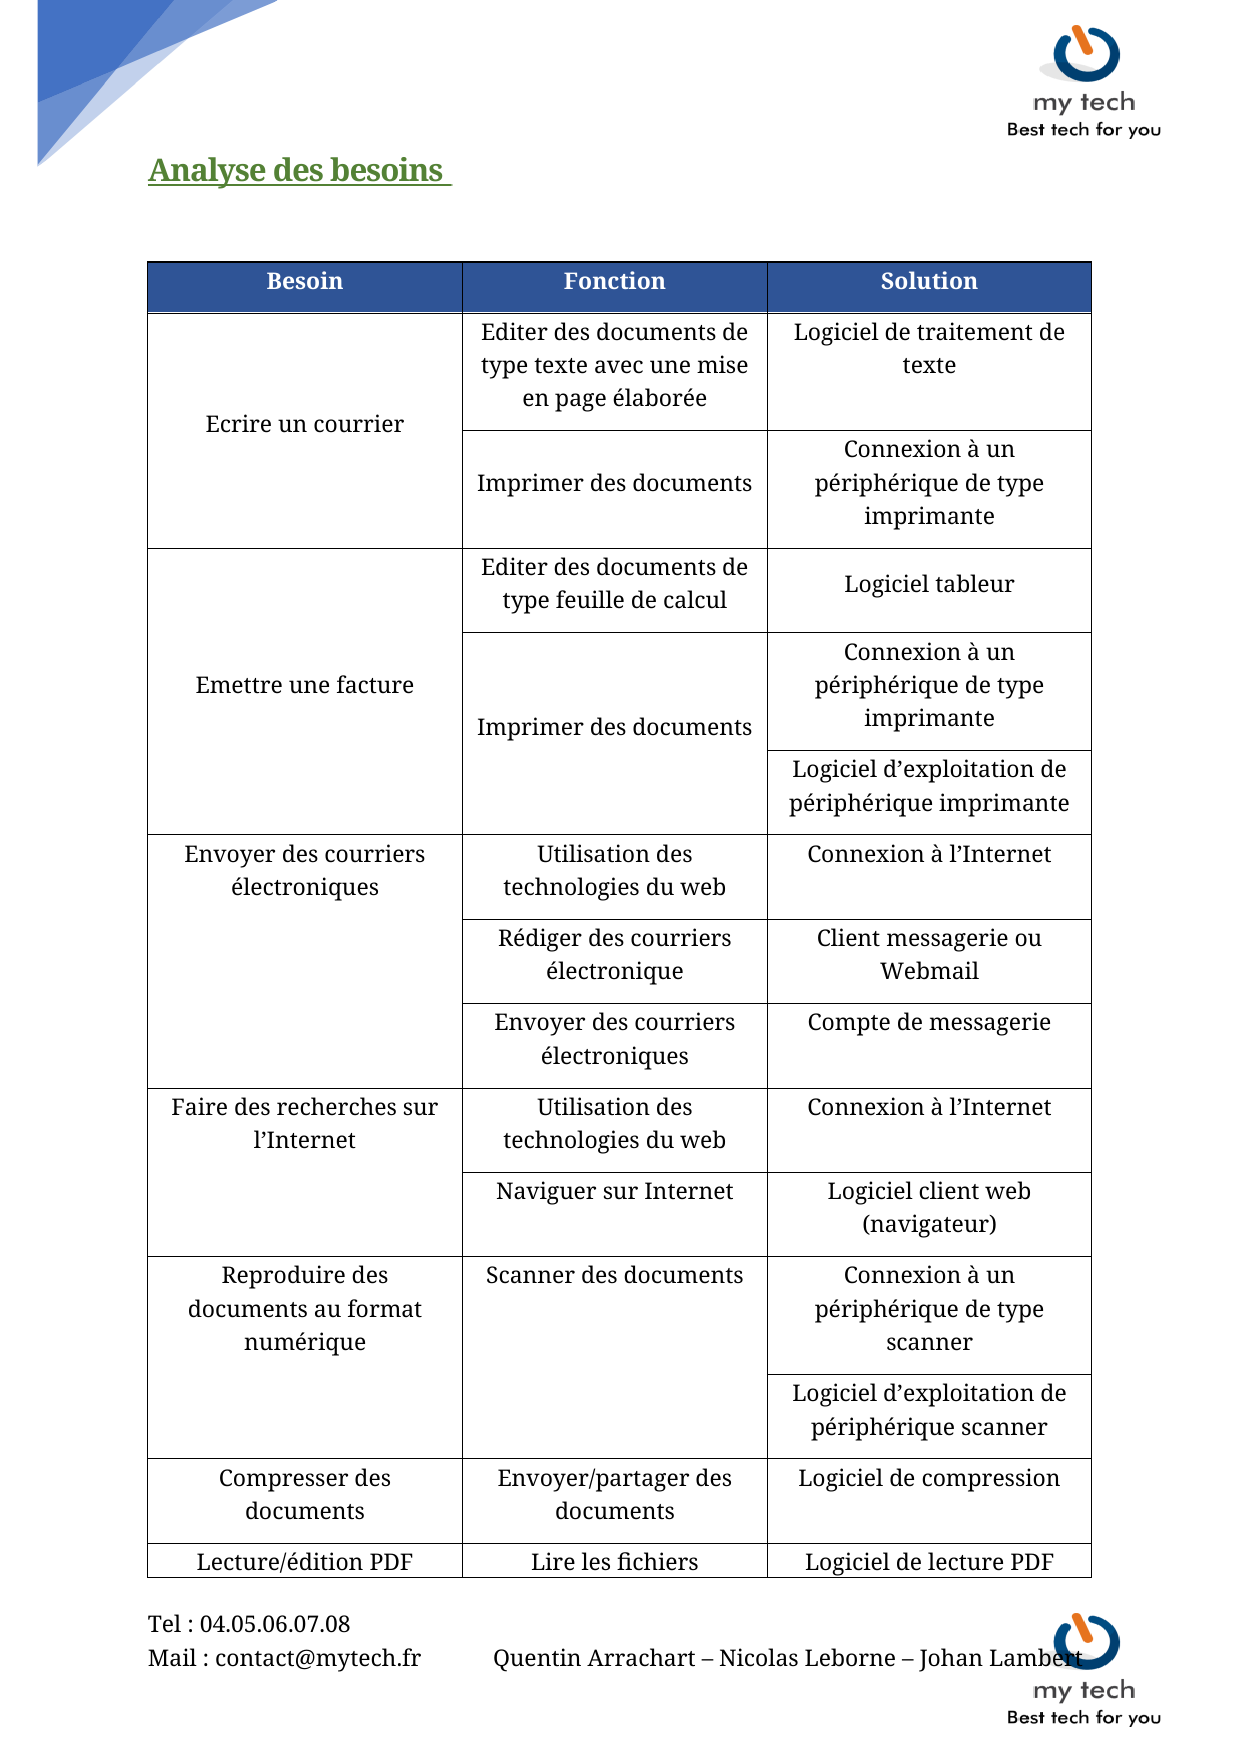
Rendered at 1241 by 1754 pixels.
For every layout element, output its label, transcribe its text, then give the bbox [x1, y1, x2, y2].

table_cell Logiciel client web (navigateur) [768, 1173, 1091, 1256]
table_header Besoin [148, 263, 462, 312]
table_cell Utilisation des technologies du web [463, 835, 767, 919]
text Analyse des besoins [148, 148, 1093, 190]
table_cell Editer des documents de type feuille de calcul [463, 549, 767, 632]
table_cell Connexion à un périphérique de type imprimante [768, 431, 1091, 548]
table_cell Logiciel d’exploitation de périphérique scanner [768, 1375, 1091, 1458]
table_cell Logiciel de traitement de texte [768, 314, 1091, 430]
table_cell Ecrire un courrier [148, 314, 462, 548]
table_cell Imprimer des documents [463, 431, 767, 548]
table_cell Lecture/édition PDF [148, 1544, 462, 1577]
table_cell Compresser des documents [148, 1459, 462, 1543]
table_cell Envoyer des courriers électroniques [148, 835, 462, 1087]
table_header Fonction [463, 263, 767, 312]
table_cell Connexion à l’Internet [768, 835, 1091, 919]
table_cell Compte de messagerie [768, 1004, 1091, 1087]
table_cell Rédiger des courriers électronique [463, 920, 767, 1003]
table_cell Reproduire des documents au format numérique [148, 1257, 462, 1458]
table_cell Envoyer des courriers électroniques [463, 1004, 767, 1087]
table_cell Naviguer sur Internet [463, 1173, 767, 1256]
table_cell Connexion à un périphérique de type imprimante [768, 633, 1091, 750]
table_cell Connexion à l’Internet [768, 1089, 1091, 1172]
table_cell Logiciel d’exploitation de périphérique imprimante [768, 751, 1091, 834]
table_cell Faire des recherches sur l’Internet [148, 1089, 462, 1256]
table_cell Envoyer/partager des documents [463, 1459, 767, 1543]
table_cell Lire les fichiers [463, 1544, 767, 1577]
table_cell Logiciel de compression [768, 1459, 1091, 1543]
table_cell Client messagerie ou Webmail [768, 920, 1091, 1003]
table_cell Imprimer des documents [463, 633, 767, 834]
table_cell Logiciel de lecture PDF [768, 1544, 1091, 1577]
table_cell Scanner des documents [463, 1257, 767, 1458]
table_cell Emettre une facture [148, 549, 462, 834]
table_cell Utilisation des technologies du web [463, 1089, 767, 1172]
table_cell Editer des documents de type texte avec une mise en page élaborée [463, 314, 767, 430]
table_header Solution [768, 263, 1091, 312]
table_cell Logiciel tableur [768, 549, 1091, 632]
table_cell Connexion à un périphérique de type scanner [768, 1257, 1091, 1374]
